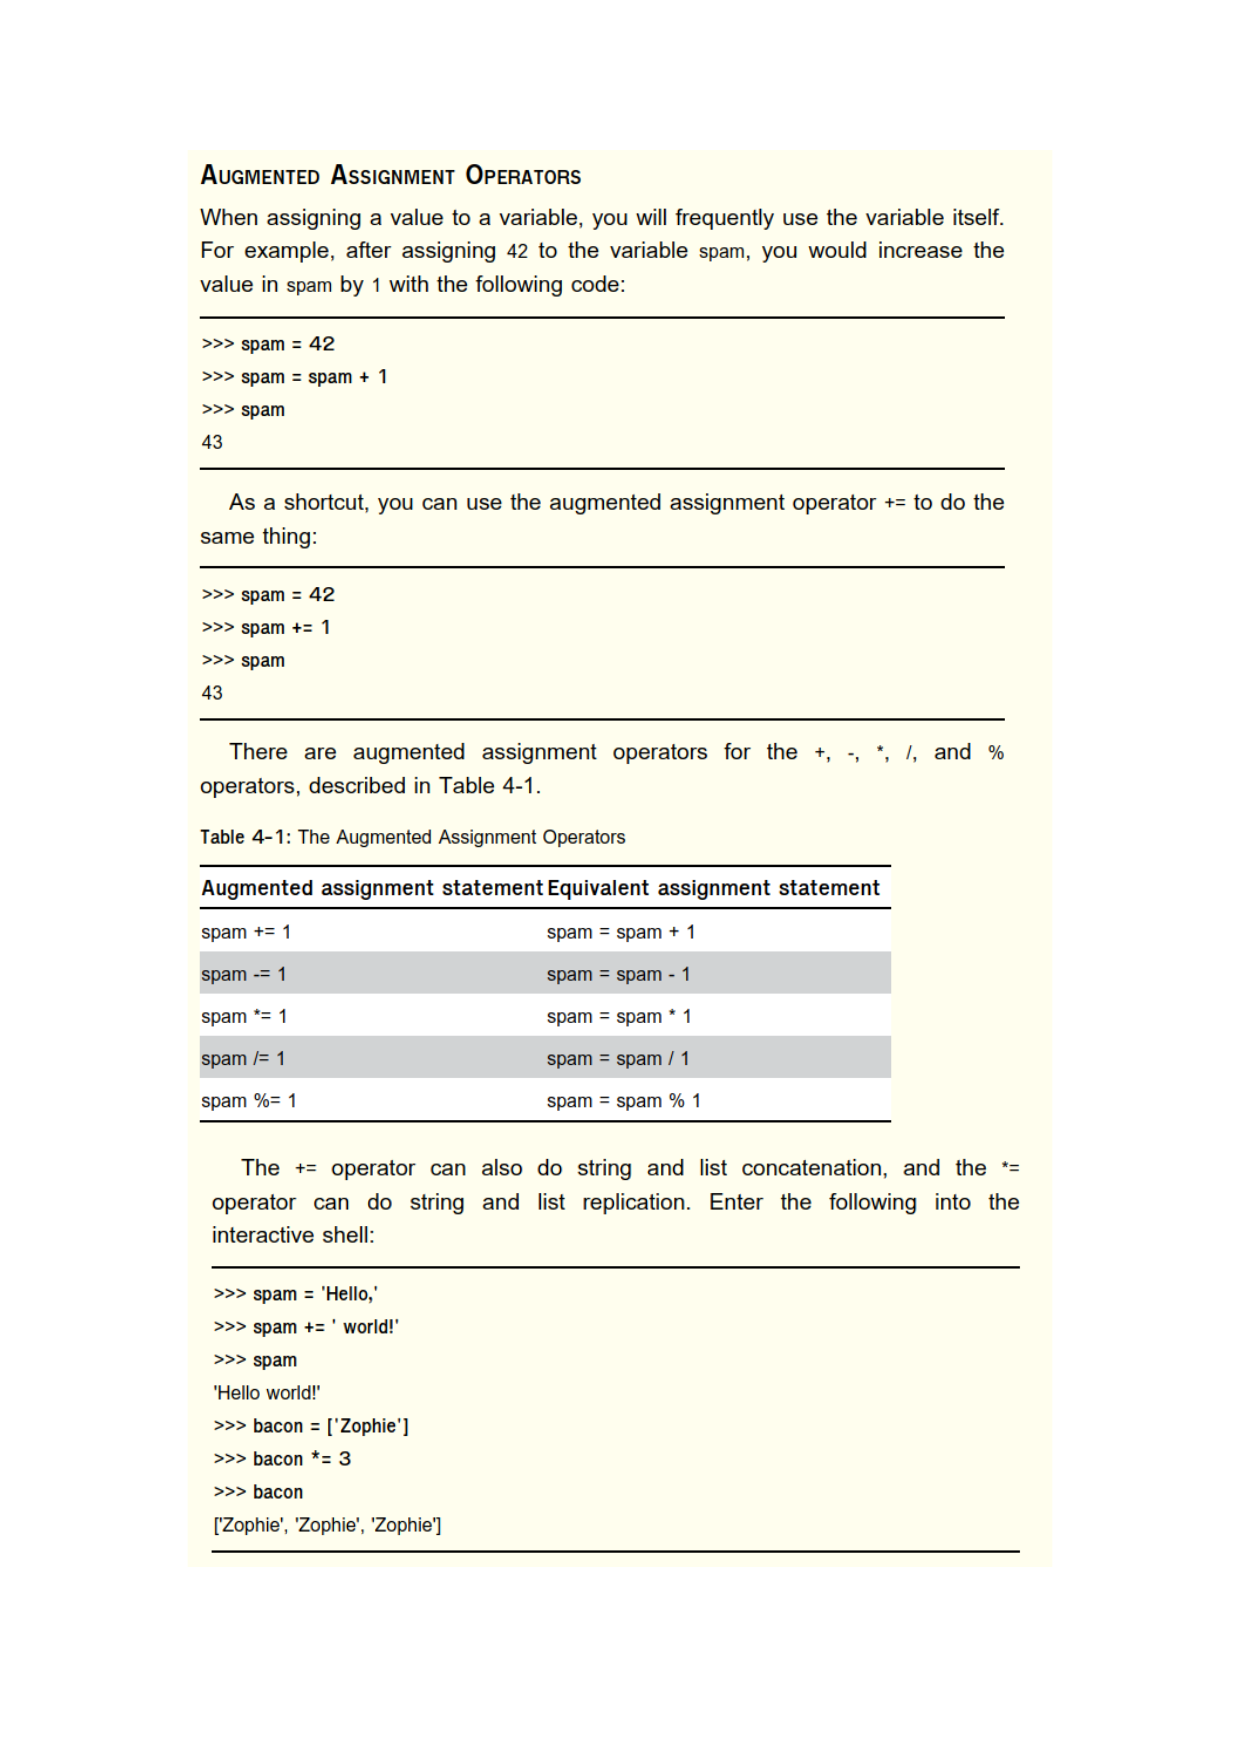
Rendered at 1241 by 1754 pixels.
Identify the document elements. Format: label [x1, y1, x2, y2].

picture [187, 150, 1053, 1567]
